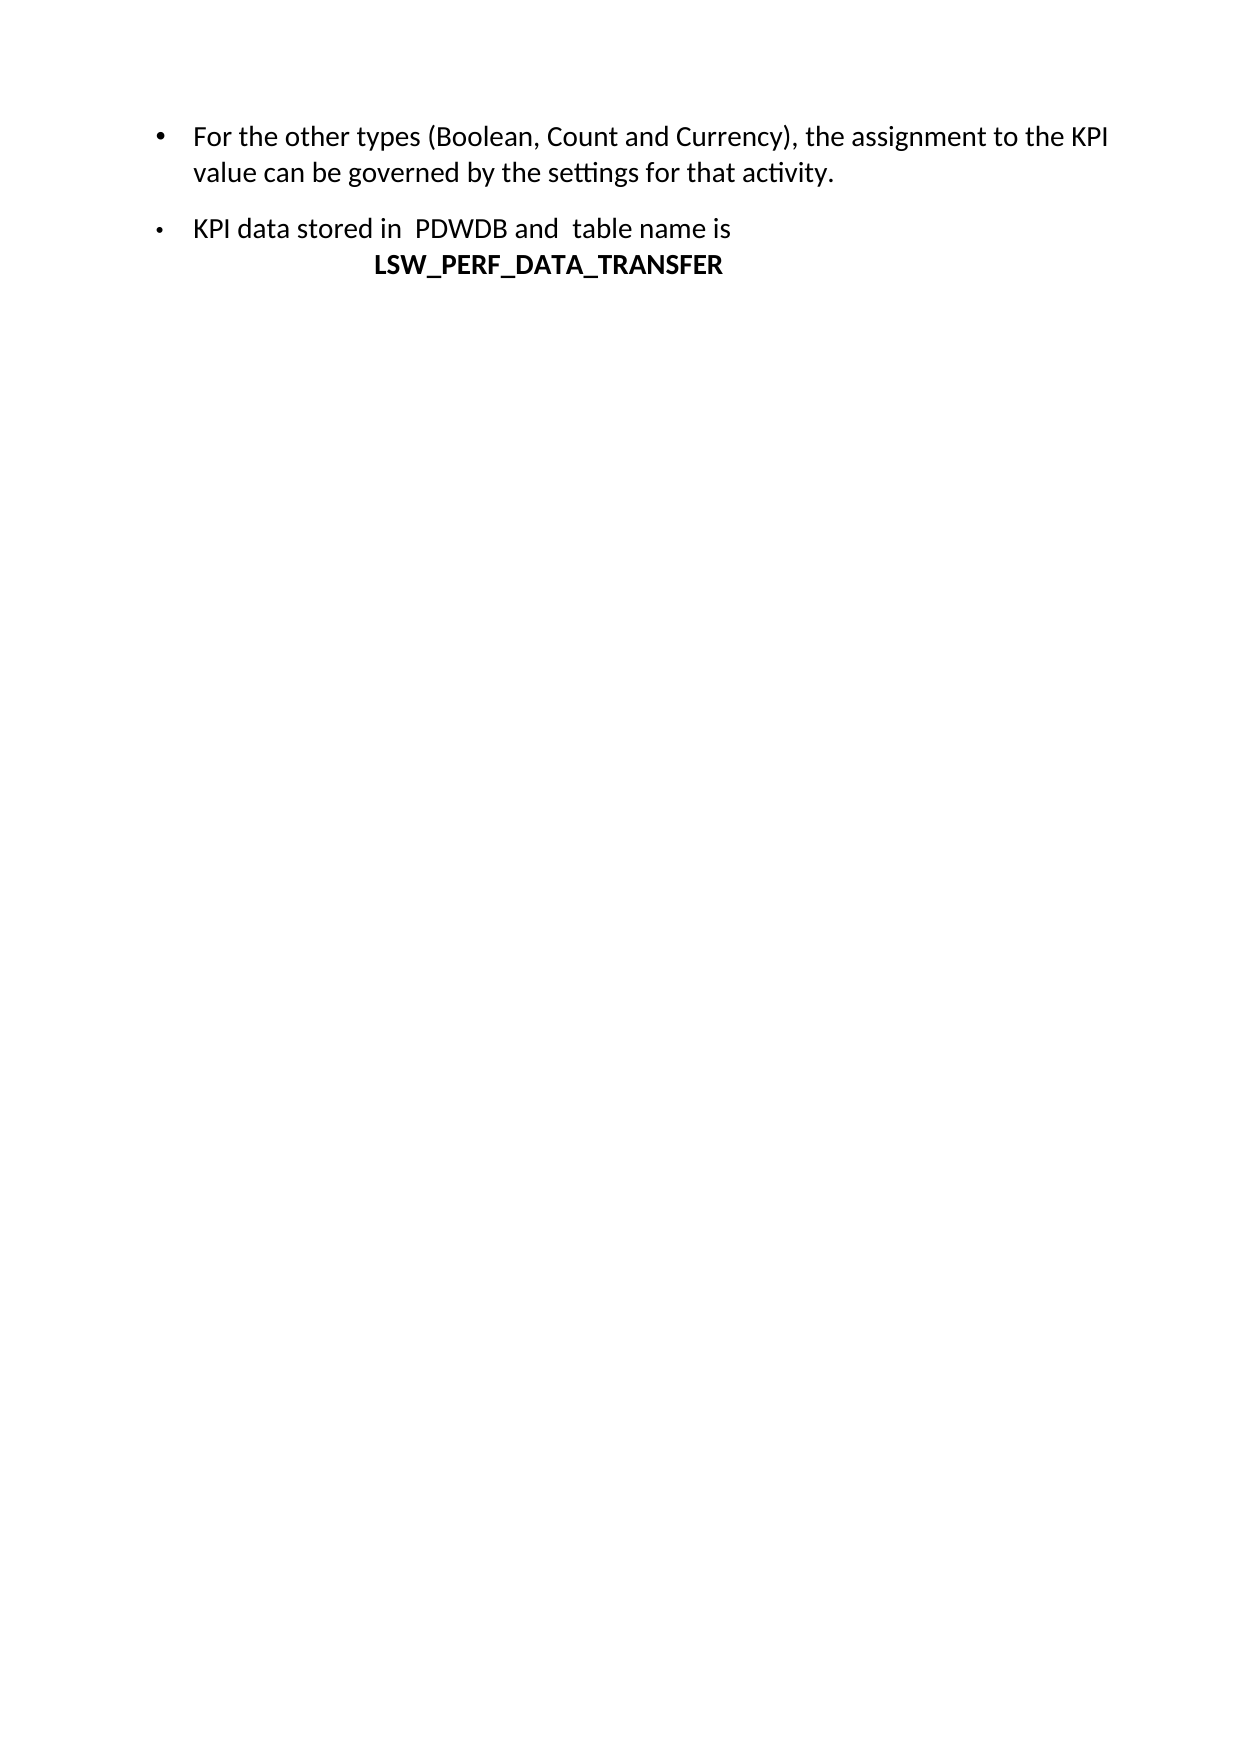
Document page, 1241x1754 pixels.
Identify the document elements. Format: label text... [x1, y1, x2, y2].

list KPI data stored in PDWDB and table name is LSW_PERF_DATA_TRANSFER [156, 210, 1122, 281]
list For the other types (Boolean, Count and Currency), the assignment to the KPI value can be governed by the settings for that activity. [156, 118, 1122, 189]
